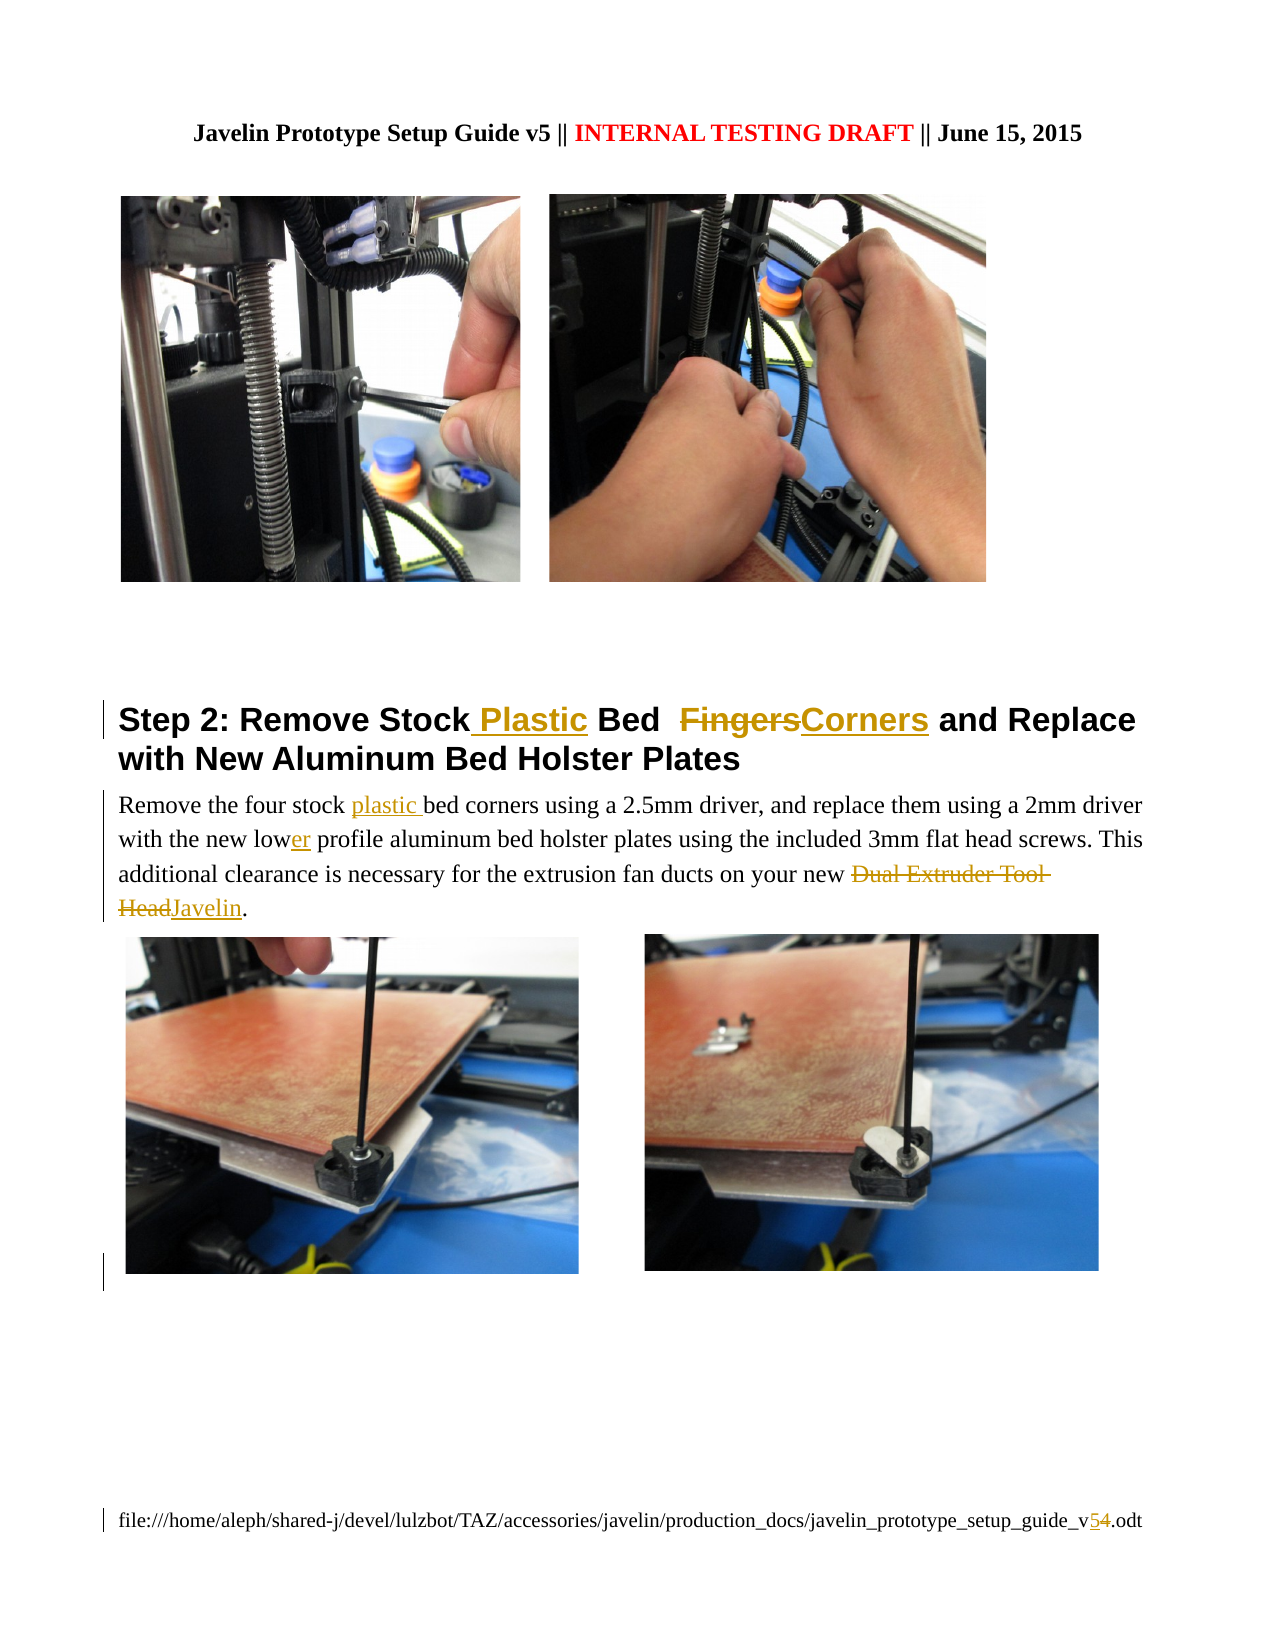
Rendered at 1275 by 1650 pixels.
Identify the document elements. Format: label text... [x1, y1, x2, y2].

picture [549, 194, 987, 582]
picture [120, 196, 521, 582]
subtitle Remove the four stock plastic bed corners using a 2.5mm driver, and replace them using a 2mm driver with the new lower profile aluminum bed holster plates using the included 3mm flat head screws. This additional clearance is necessary for the extrusion fan ducts on your new Javelin. [118, 790, 1157, 922]
picture [125, 937, 579, 1274]
picture [644, 934, 1099, 1271]
subtitle Step 2: Remove Stock Plastic Bed Corners and Replace with New Aluminum Bed Holster Plates [118, 700, 1157, 777]
